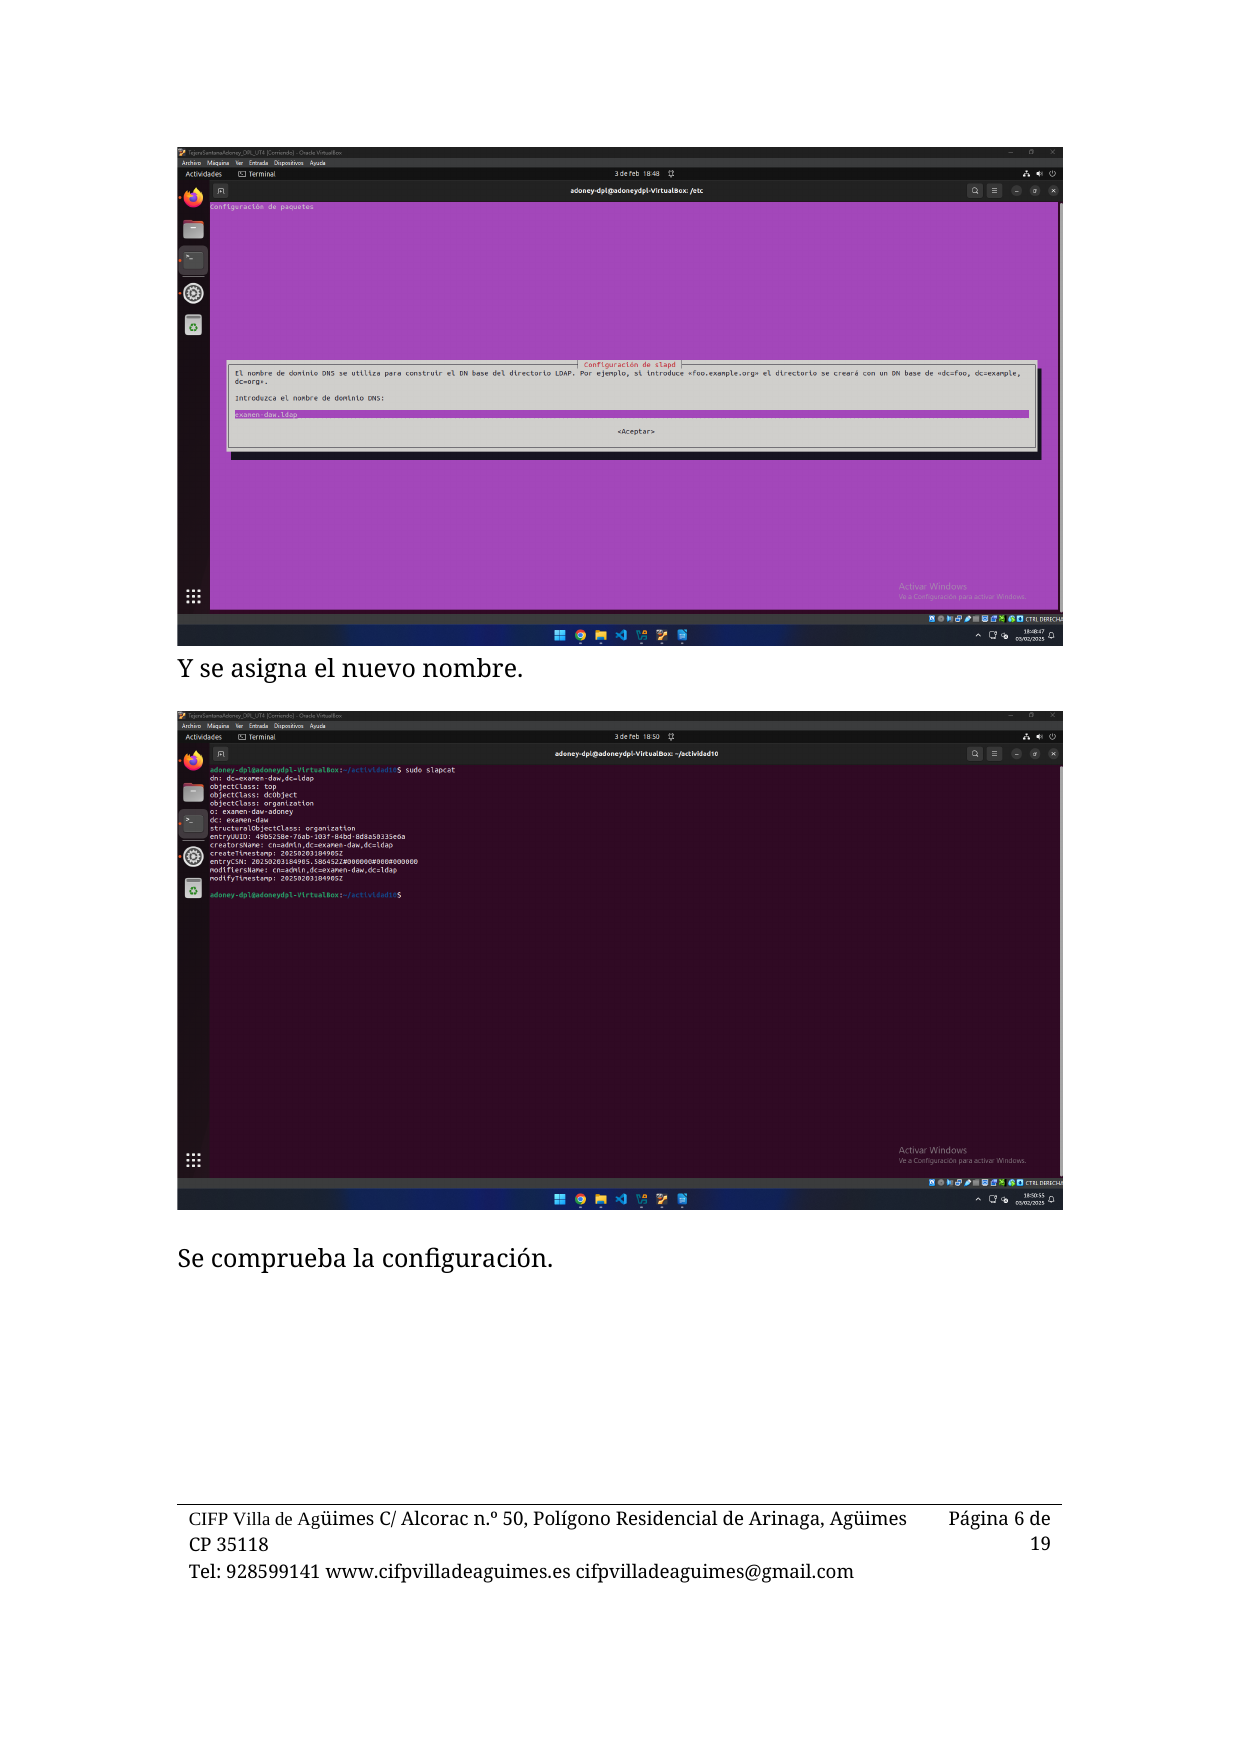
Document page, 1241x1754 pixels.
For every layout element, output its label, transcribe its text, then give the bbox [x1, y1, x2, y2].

picture [177, 711, 1063, 1210]
text Y se asigna el nuevo nombre. [177, 646, 1063, 685]
text Se comprueba la configuración. [177, 1210, 1063, 1274]
picture [177, 147, 1063, 646]
